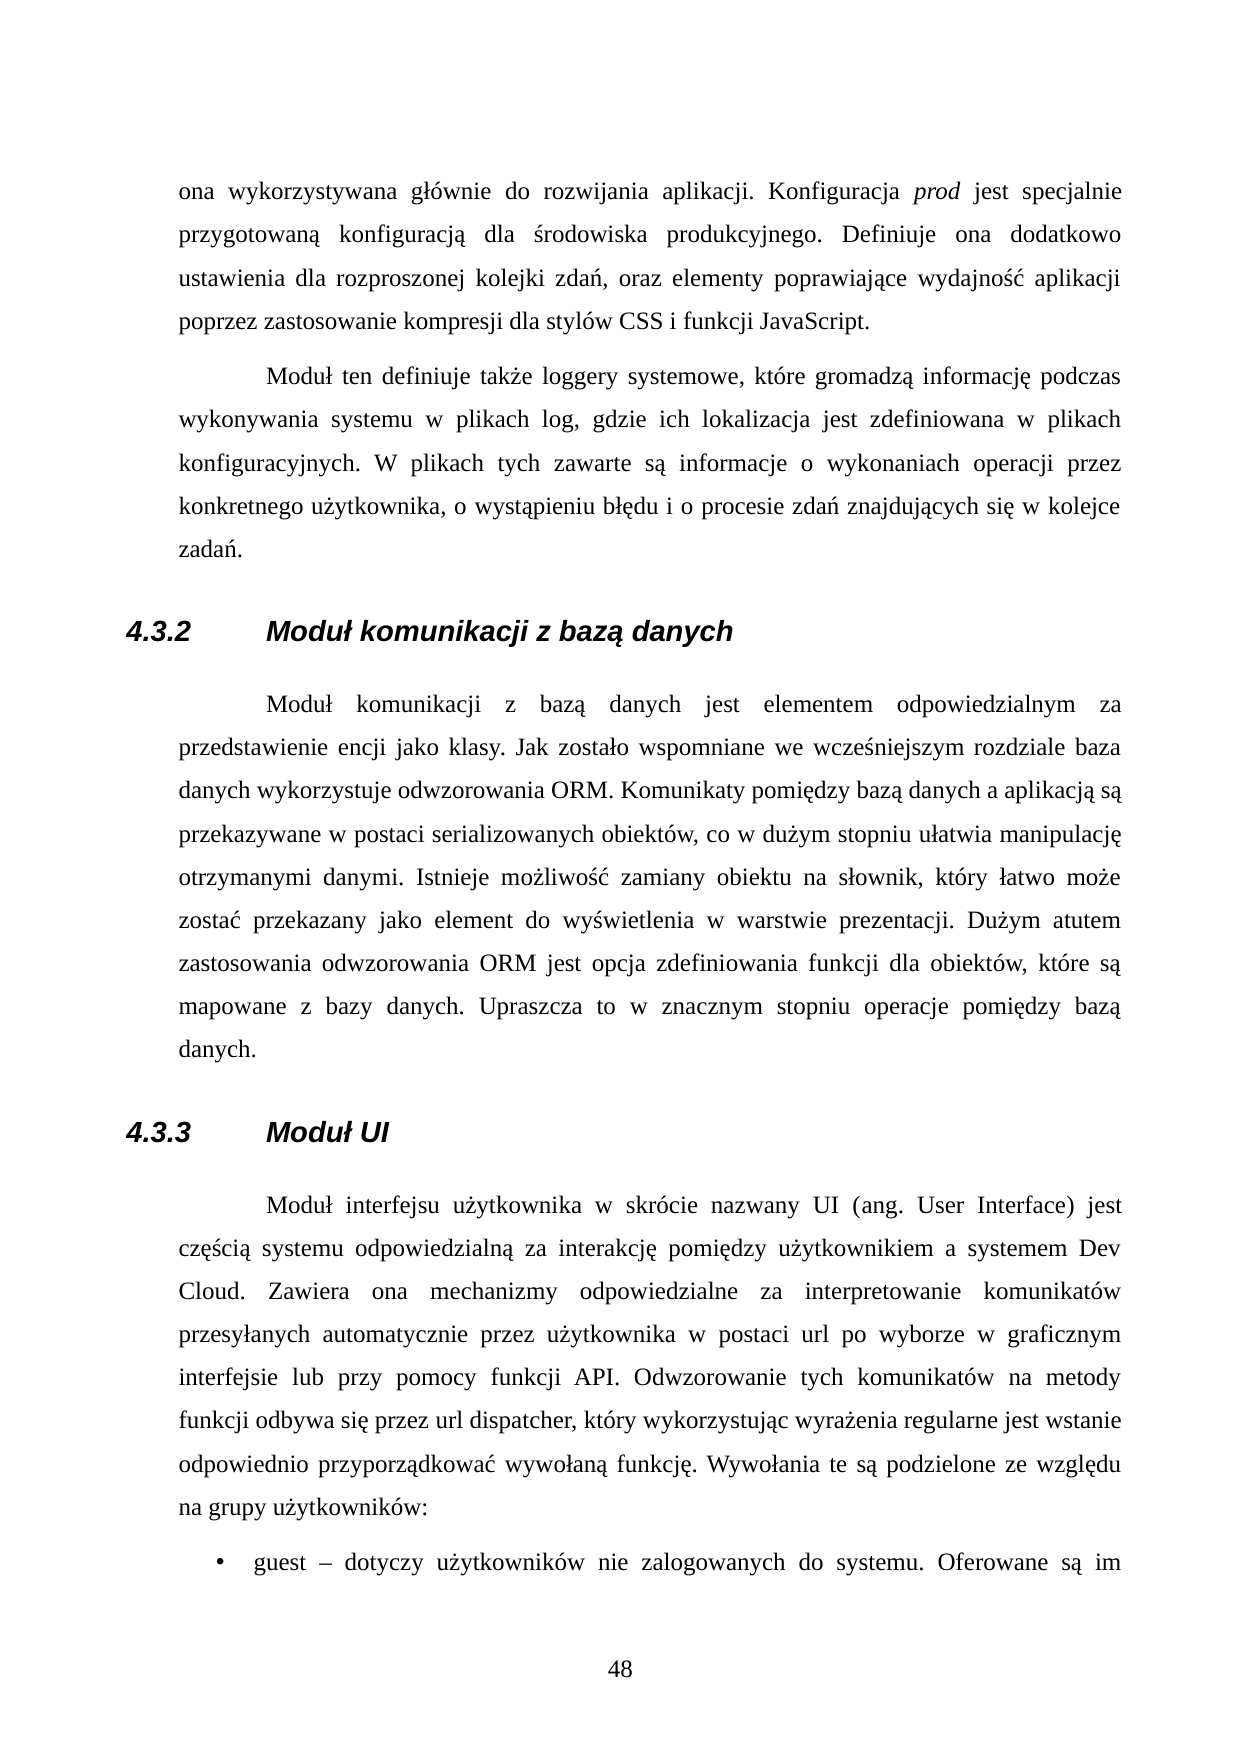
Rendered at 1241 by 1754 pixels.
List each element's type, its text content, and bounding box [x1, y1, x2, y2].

text ona wykorzystywana głównie do rozwijania aplikacji. Konfiguracja prod jest specjalnie przygotowaną konfiguracją dla środowiska produkcyjnego. Definiuje ona dodatkowo ustawienia dla rozproszonej kolejki zdań, oraz elementy poprawiające wydajność aplikacji poprzez zastosowanie kompresji dla stylów CSS i funkcji JavaScript. [178, 176, 1122, 334]
text Moduł ten definiuje także loggery systemowe, które gromadzą informację podczas wykonywania systemu w plikach log, gdzie ich lokalizacja jest zdefiniowana w plikach konfiguracyjnych. W plikach tych zawarte są informacje o wykonaniach operacji przez konkretnego użytkownika, o wystąpieniu błędu i o procesie zdań znajdujących się w kolejce zadań. [178, 361, 1122, 563]
subtitle Moduł komunikacji z bazą danych [118, 614, 1122, 648]
subtitle Moduł UI [118, 1115, 1122, 1148]
text Moduł komunikacji z bazą danych jest elementem odpowiedzialnym za przedstawienie encji jako klasy. Jak zostało wspomniane we wcześniejszym rozdziale baza danych wykorzystuje odwzorowania ORM. Komunikaty pomiędzy bazą danych a aplikacją są przekazywane w postaci serializowanych obiektów, co w dużym stopniu ułatwia manipulację otrzymanymi danymi. Istnieje możliwość zamiany obiektu na słownik, który łatwo może zostać przekazany jako element do wyświetlenia w warstwie prezentacji. Dużym atutem zastosowania odwzorowania ORM jest opcja zdefiniowania funkcji dla obiektów, które są mapowane z bazy danych. Upraszcza to w znacznym stopniu operacje pomiędzy bazą danych. [178, 689, 1122, 1063]
text Moduł interfejsu użytkownika w skrócie nazwany UI (ang. User Interface) jest częścią systemu odpowiedzialną za interakcję pomiędzy użytkownikiem a systemem Dev Cloud. Zawiera ona mechanizmy odpowiedzialne za interpretowanie komunikatów przesyłanych automatycznie przez użytkownika w postaci url po wyborze w graficznym interfejsie lub przy pomocy funkcji API. Odwzorowanie tych komunikatów na metody funkcji odbywa się przez url dispatcher, który wykorzystując wyrażenia regularne jest wstanie odpowiednio przyporządkować wywołaną funkcję. Wywołania te są podzielone ze względu na grupy użytkowników: [178, 1190, 1122, 1521]
list guest – dotyczy użytkowników nie zalogowanych do systemu. Oferowane są im [216, 1547, 1122, 1576]
